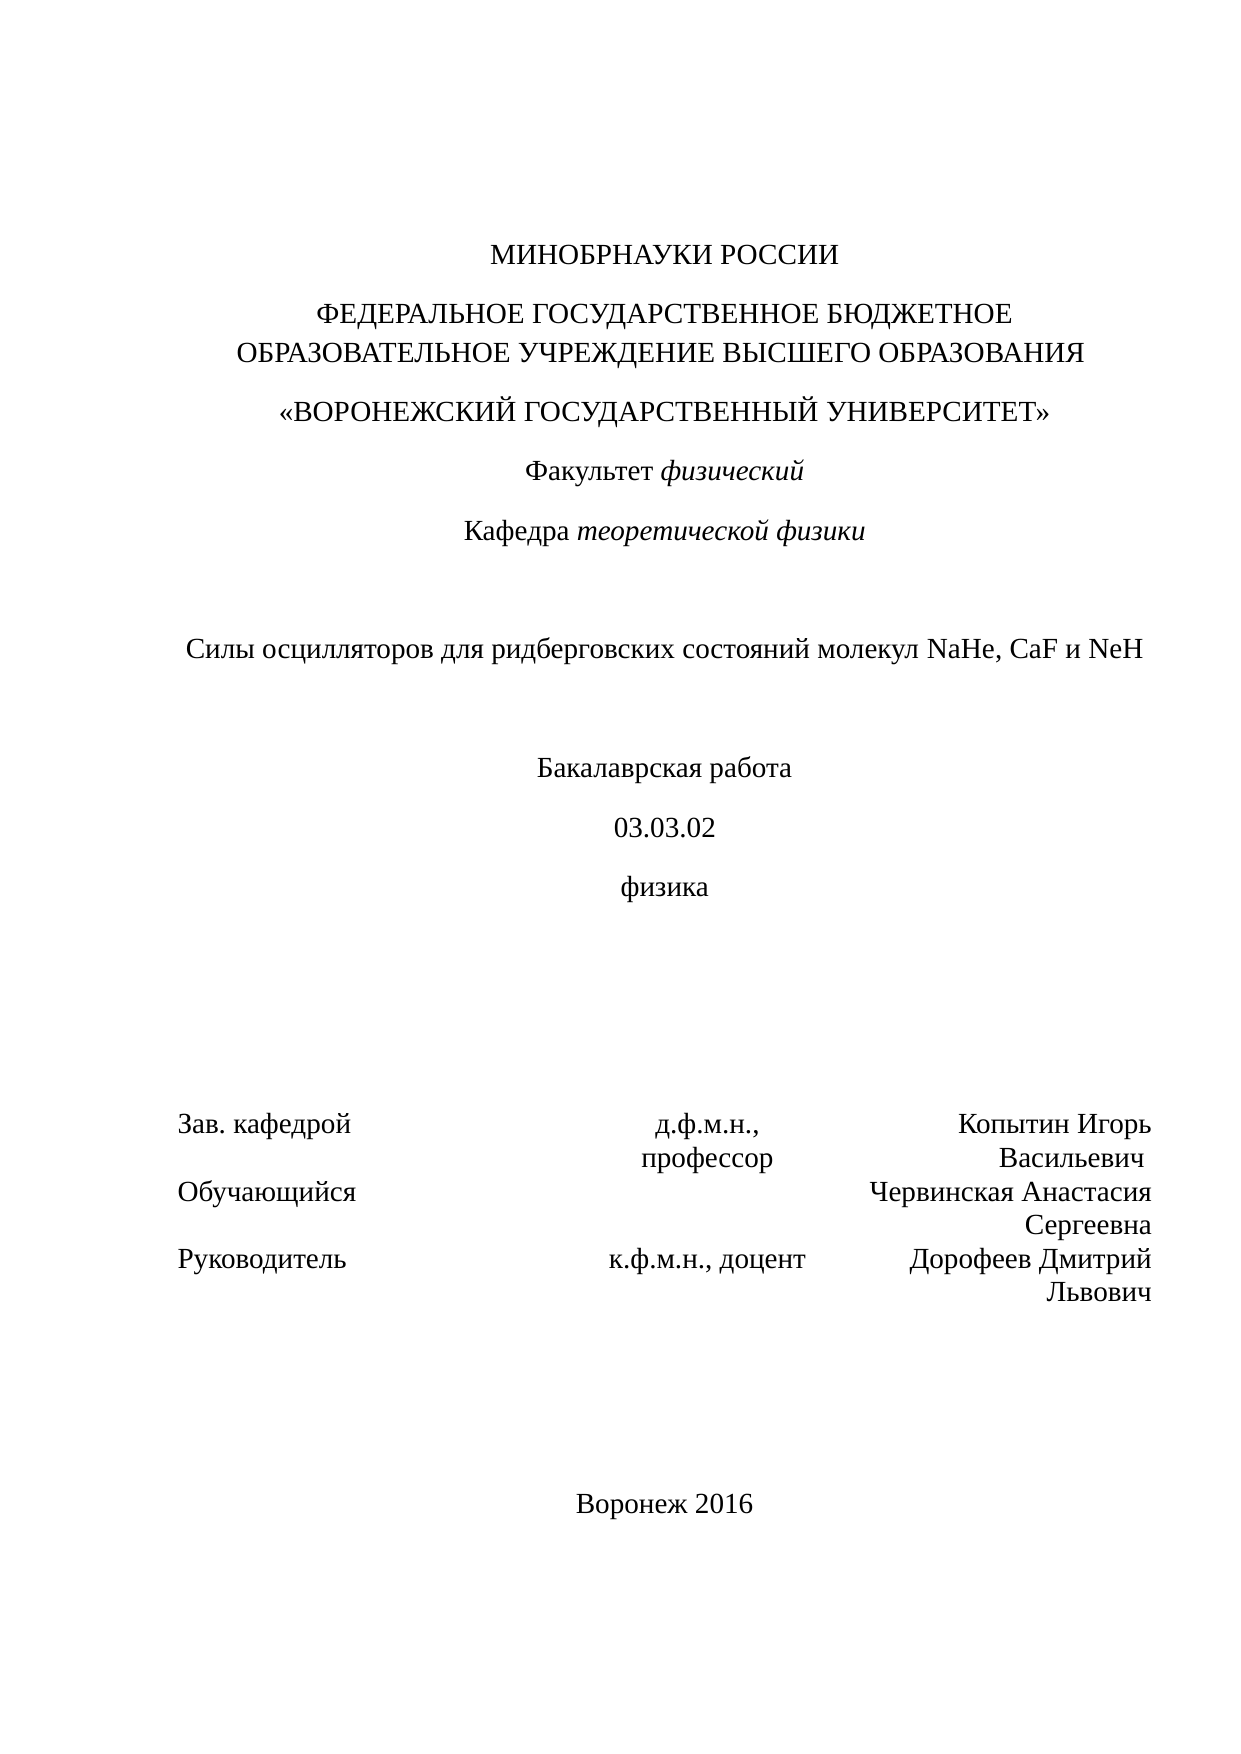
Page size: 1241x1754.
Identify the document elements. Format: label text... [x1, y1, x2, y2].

table_cell [368, 1174, 592, 1241]
table_header д.ф.м.н., профессор [592, 1107, 823, 1174]
table_cell Дорофеев Дмитрий Львович [823, 1241, 1163, 1308]
text МИНОБРНАУКИ РОССИИ [177, 237, 1152, 270]
table_header Зав. кафедрой [166, 1107, 368, 1174]
text Силы осцилляторов для ридберговских состояний молекул NaHe, CaF и NeH [177, 632, 1152, 665]
text Воронеж 2016 [177, 1486, 1152, 1519]
text физика [177, 869, 1152, 903]
table_cell Руководитель [166, 1241, 368, 1308]
text Кафедра теоретической физики [177, 513, 1152, 546]
text «ВОРОНЕЖСКИЙ ГОСУДАРСТВЕННЫЙ УНИВЕРСИТЕТ» [177, 394, 1152, 428]
text ФЕДЕРАЛЬНОЕ ГОСУДАРСТВЕННОЕ БЮДЖЕТНОЕ ОБРАЗОВАТЕЛЬНОЕ УЧРЕЖДЕНИЕ ВЫСШЕГО ОБРАЗОВАНИЯ [177, 296, 1152, 368]
table_header [368, 1107, 592, 1174]
table_cell [368, 1241, 592, 1308]
table_cell Червинская Анастасия Сергеевна [823, 1174, 1163, 1241]
table_cell Обучающийся [166, 1174, 368, 1241]
text 03.03.02 [177, 810, 1152, 843]
text Бакалаврская работа [177, 750, 1152, 784]
table_cell [592, 1174, 823, 1241]
text Факультет физический [177, 453, 1152, 487]
table_cell к.ф.м.н., доцент [592, 1241, 823, 1308]
table_header Копытин Игорь Васильевич [823, 1107, 1163, 1174]
